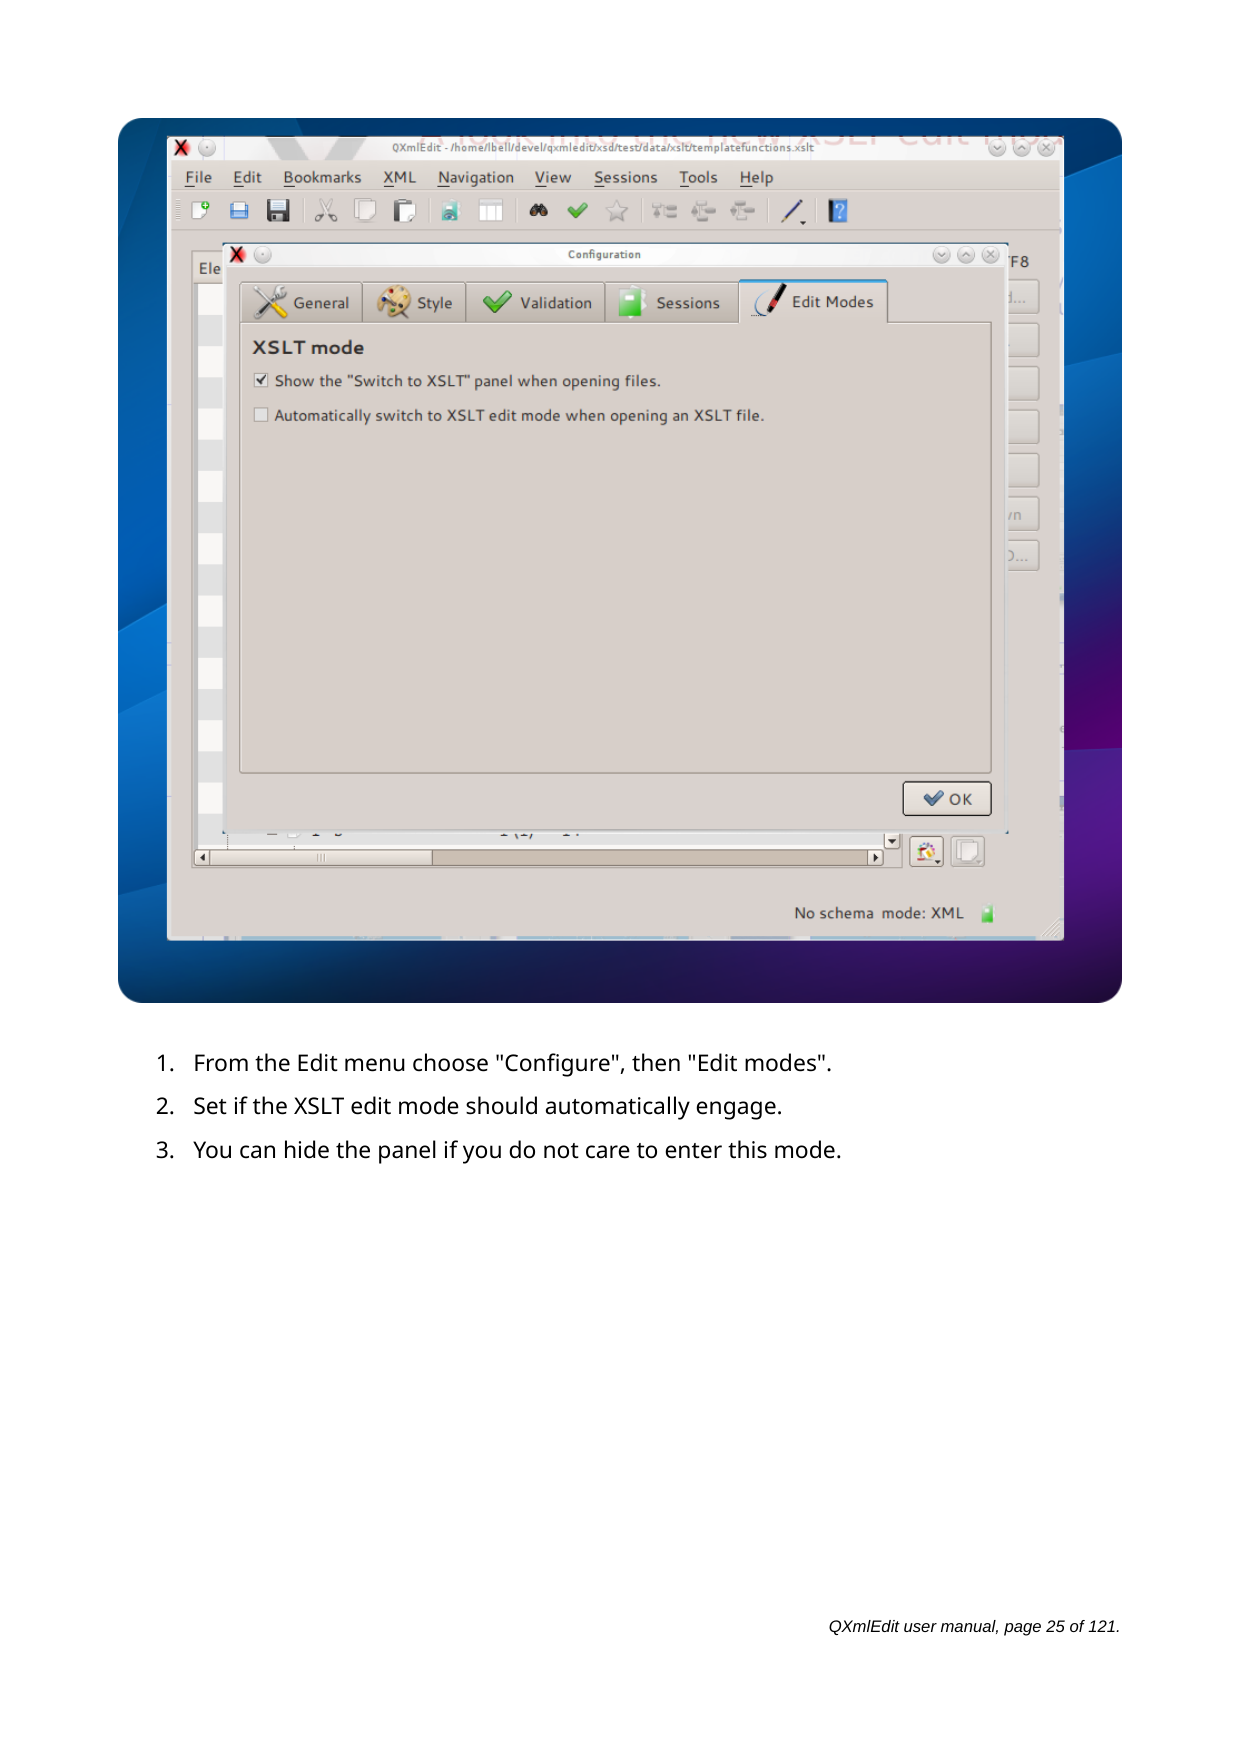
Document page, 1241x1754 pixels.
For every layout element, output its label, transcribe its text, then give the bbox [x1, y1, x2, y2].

list You can hide the panel if you do not care to enter this mode. [156, 1134, 1122, 1165]
list From the Edit menu choose "Configure", then "Edit modes". [156, 1047, 1122, 1078]
picture [118, 118, 1122, 1003]
list Set if the XSLT edit mode should automatically engage. [156, 1090, 1122, 1122]
